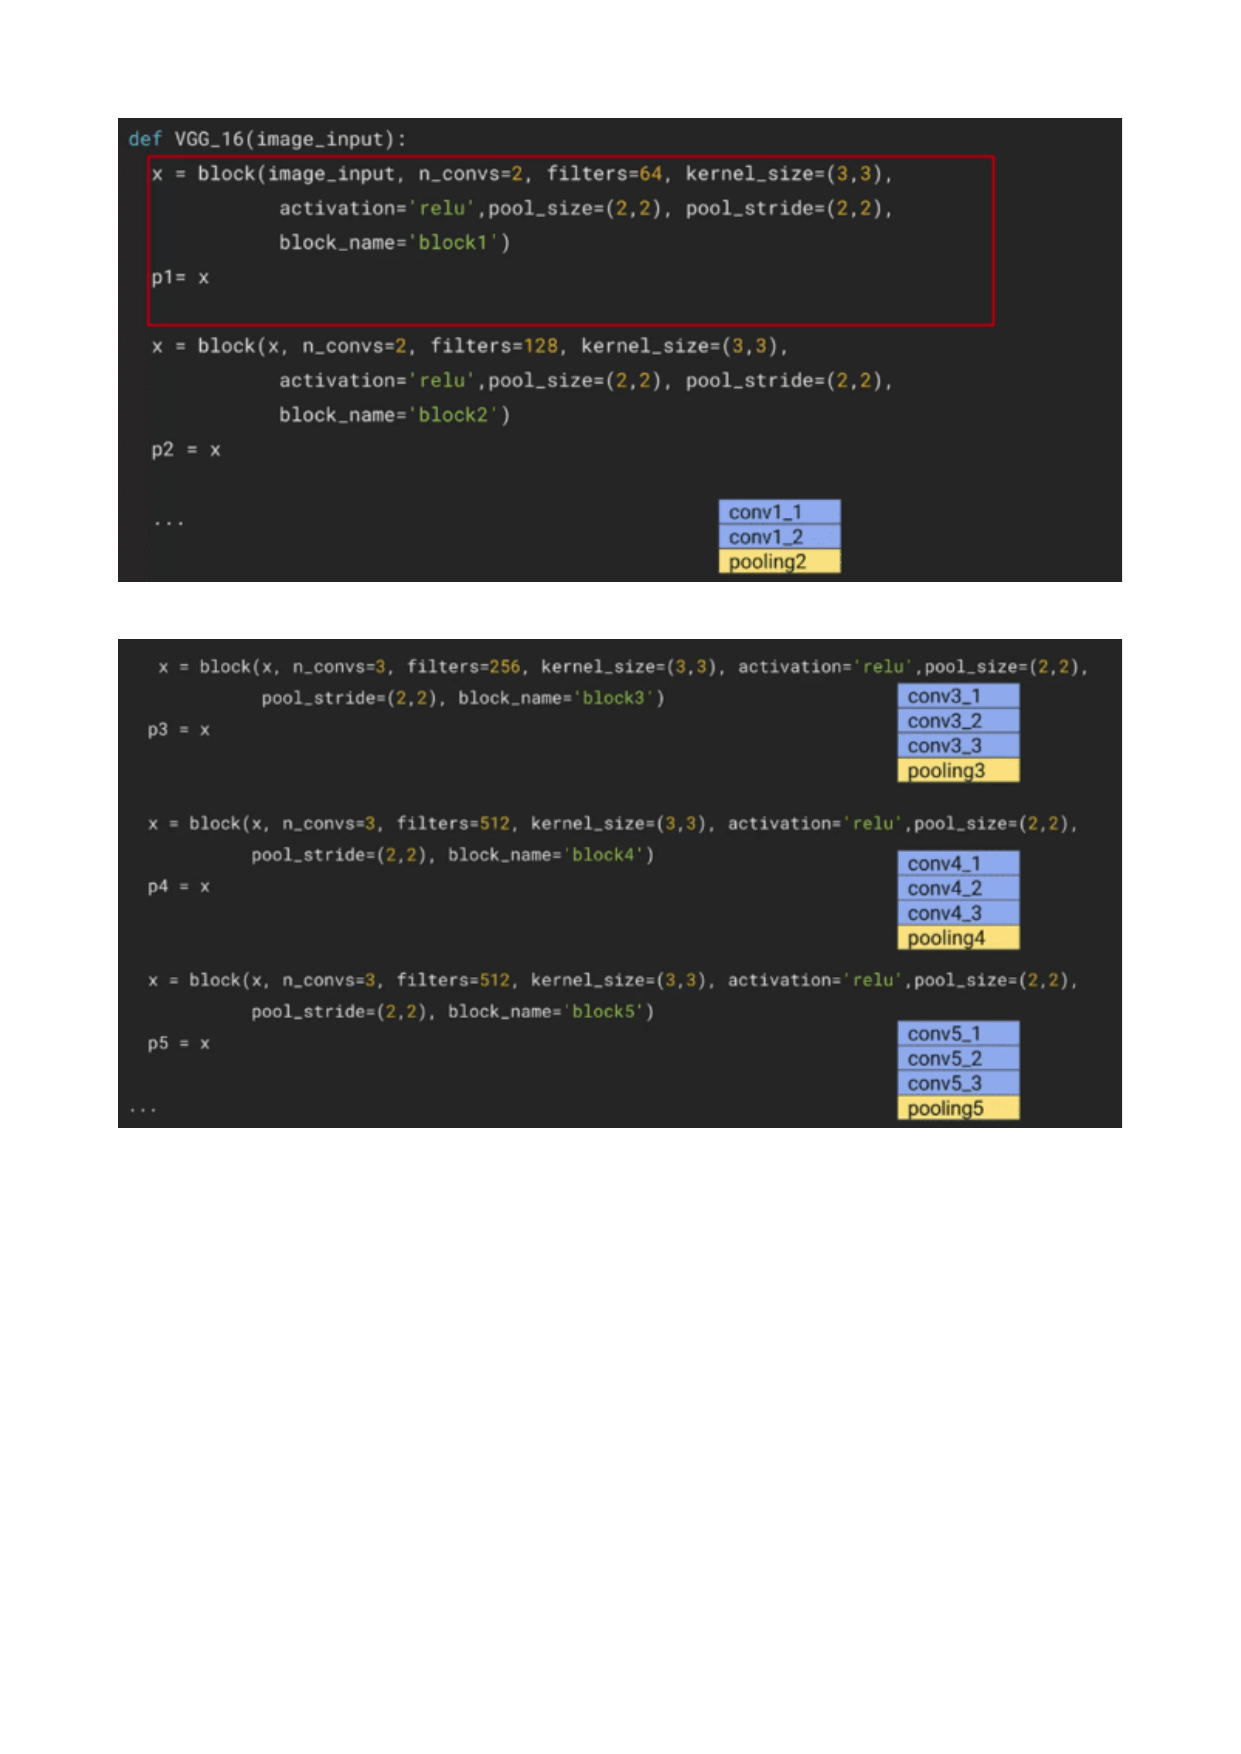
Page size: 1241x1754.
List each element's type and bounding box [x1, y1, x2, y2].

picture [118, 639, 1123, 1128]
picture [118, 118, 1123, 582]
